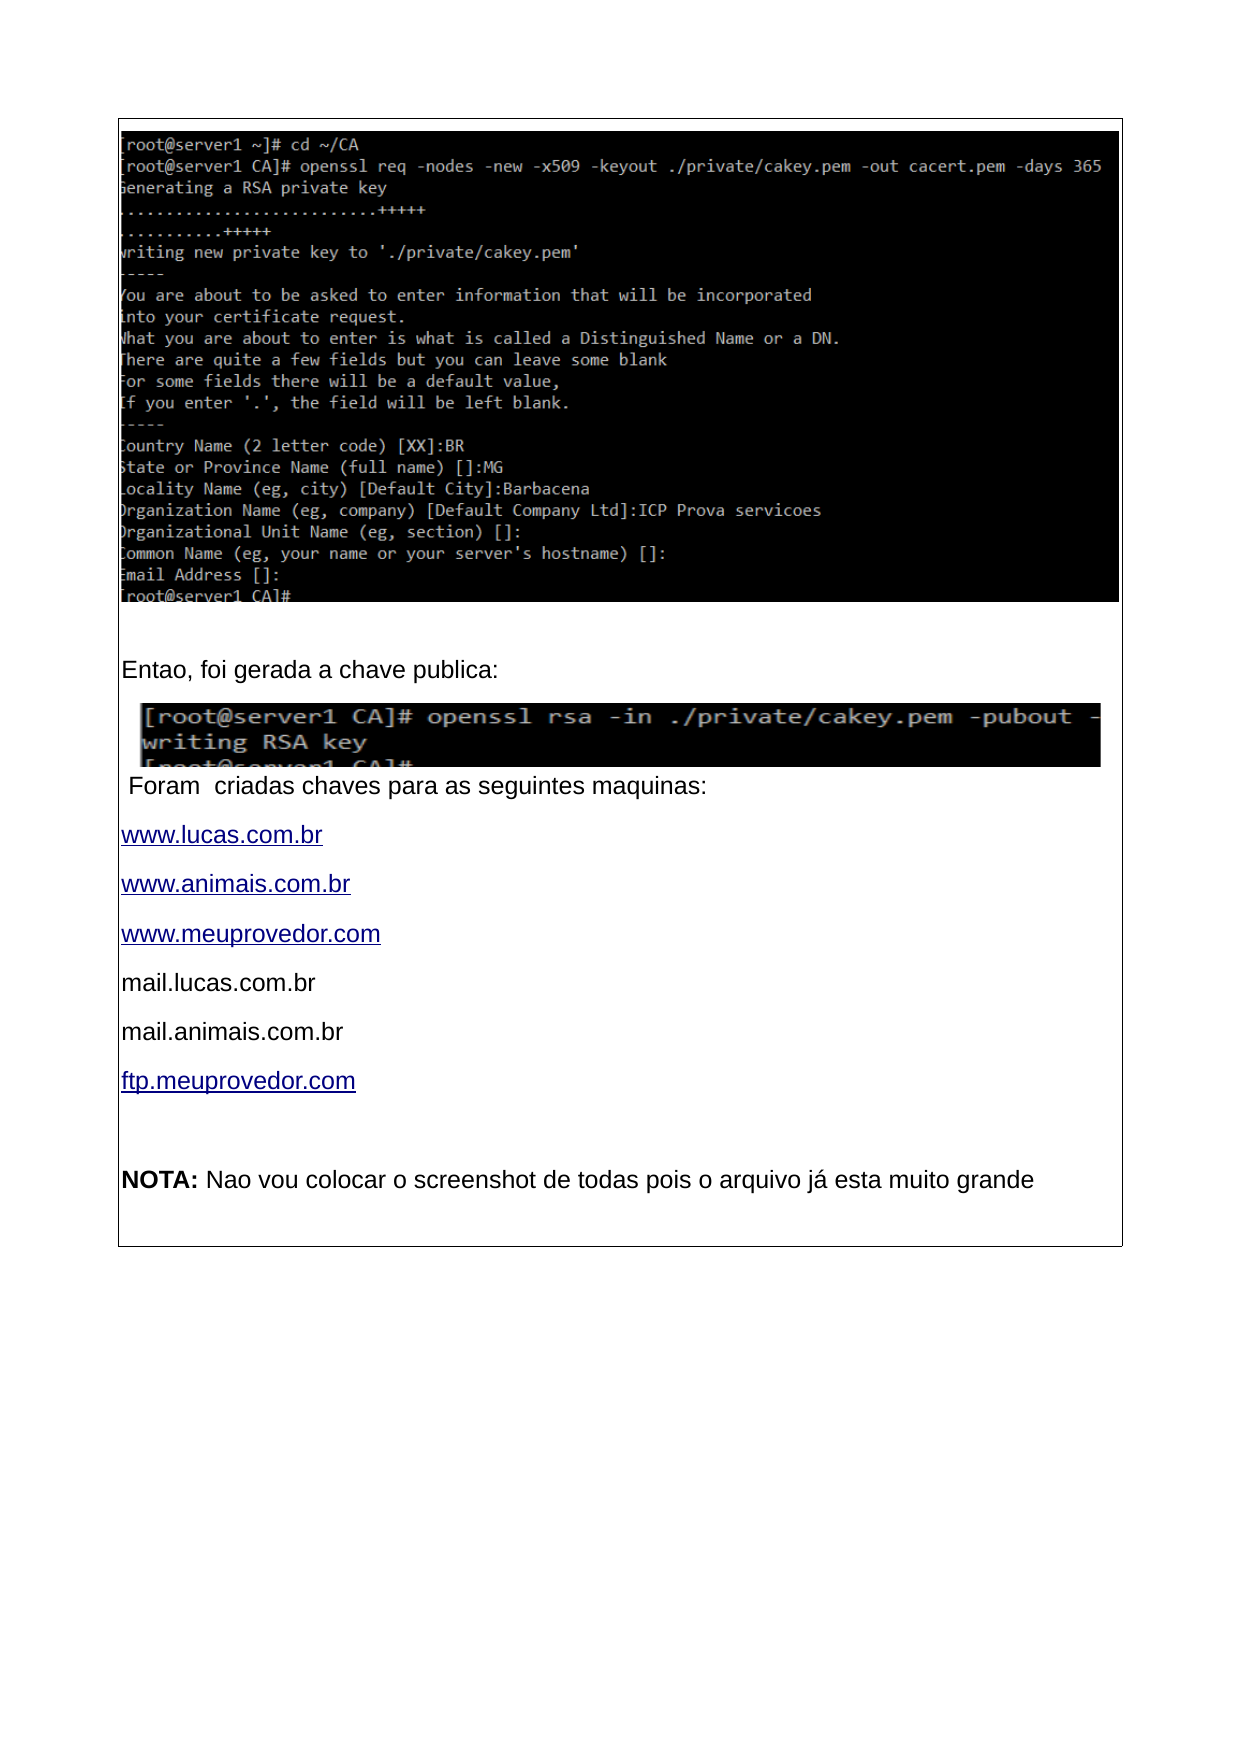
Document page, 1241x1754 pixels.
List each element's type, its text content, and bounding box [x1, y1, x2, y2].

text ftp.meuprovedor.com [119, 1063, 1122, 1095]
text www.meuprovedor.com [119, 915, 1122, 947]
text NOTA: Nao vou colocar o screenshot de todas pois o arquivo já esta muito grande [119, 1162, 1122, 1194]
text www.animais.com.br [119, 866, 1122, 898]
text www.lucas.com.br [119, 817, 1122, 849]
picture [121, 131, 1119, 602]
text mail.lucas.com.br [119, 965, 1122, 997]
text Entao, foi gerada a chave publica: [119, 652, 1122, 683]
text mail.animais.com.br [119, 1014, 1122, 1046]
picture [139, 703, 1101, 767]
text Foram criadas chaves para as seguintes maquinas: [119, 701, 1122, 799]
